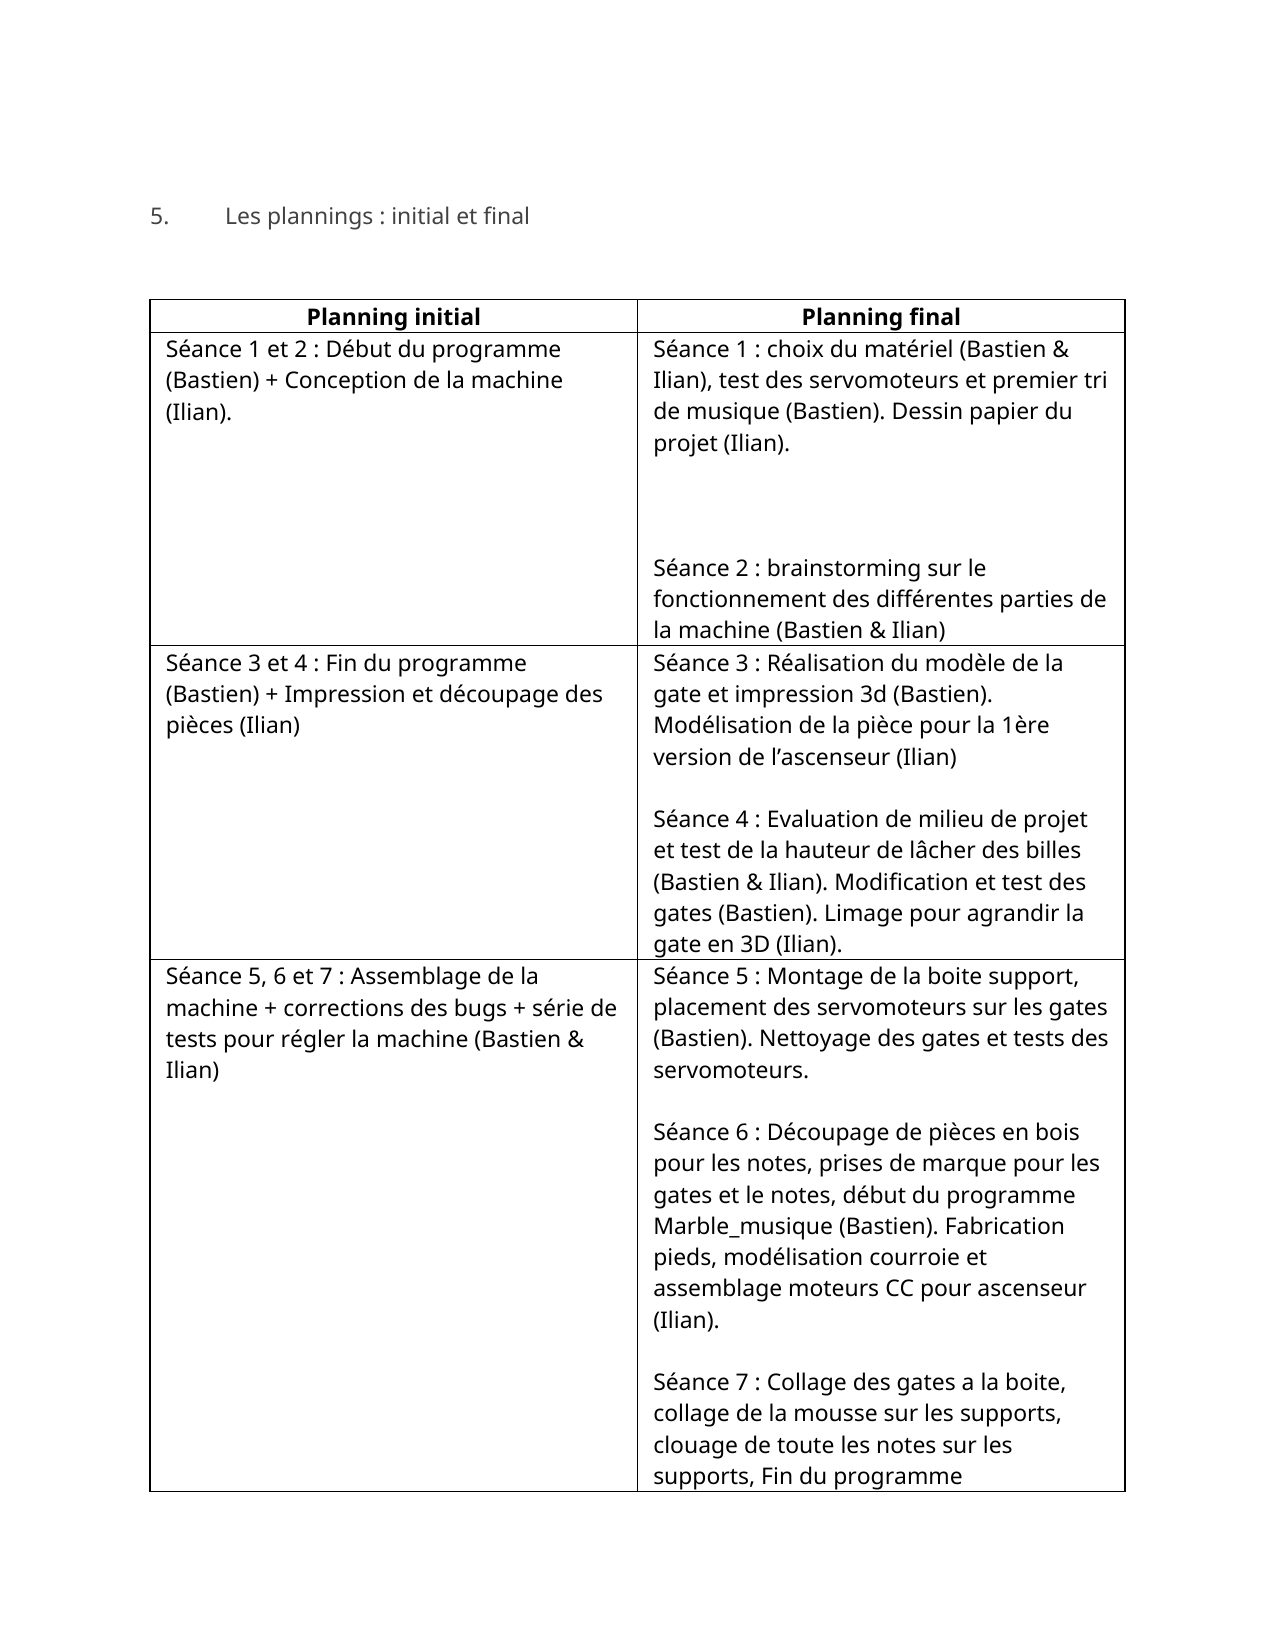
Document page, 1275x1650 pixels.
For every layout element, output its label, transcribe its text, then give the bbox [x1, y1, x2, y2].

table_cell Séance 3 et 4 : Fin du programme (Bastien) + Impression et découpage des pièces (Ilian) [151, 646, 637, 959]
table_cell Séance 1 et 2 : Début du programme (Bastien) + Conception de la machine (Ilian). [151, 333, 637, 645]
list Les plannings : initial et final [150, 200, 1125, 231]
table_cell Séance 5, 6 et 7 : Assemblage de la machine + corrections des bugs + série de tests pour régler la machine (Bastien & Ilian) [151, 960, 637, 1491]
table_cell Séance 3 : Réalisation du modèle de la gate et impression 3d (Bastien). Modélisation de la pièce pour la 1ère version de l’ascenseur (Ilian) Séance 4 : Evaluation de milieu de projet et test de la hauteur de lâcher des billes (Bastien & Ilian). Modification et test des gates (Bastien). Limage pour agrandir la gate en 3D (Ilian). [638, 646, 1124, 959]
table_header Planning final [638, 300, 1124, 332]
table_header Planning initial [151, 300, 637, 332]
table_cell Séance 1 : choix du matériel (Bastien & Ilian), test des servomoteurs et premier tri de musique (Bastien). Dessin papier du projet (Ilian). Séance 2 : brainstorming sur le fonctionnement des différentes parties de la machine (Bastien & Ilian) [638, 333, 1124, 645]
table_cell Séance 5 : Montage de la boite support, placement des servomoteurs sur les gates (Bastien). Nettoyage des gates et tests des servomoteurs. Séance 6 : Découpage de pièces en bois pour les notes, prises de marque pour les gates et le notes, début du programme Marble_musique (Bastien). Fabrication pieds, modélisation courroie et assemblage moteurs CC pour ascenseur (Ilian). Séance 7 : Collage des gates a la boite, collage de la mousse sur les supports, clouage de toute les notes sur les supports, Fin du programme [638, 960, 1124, 1491]
